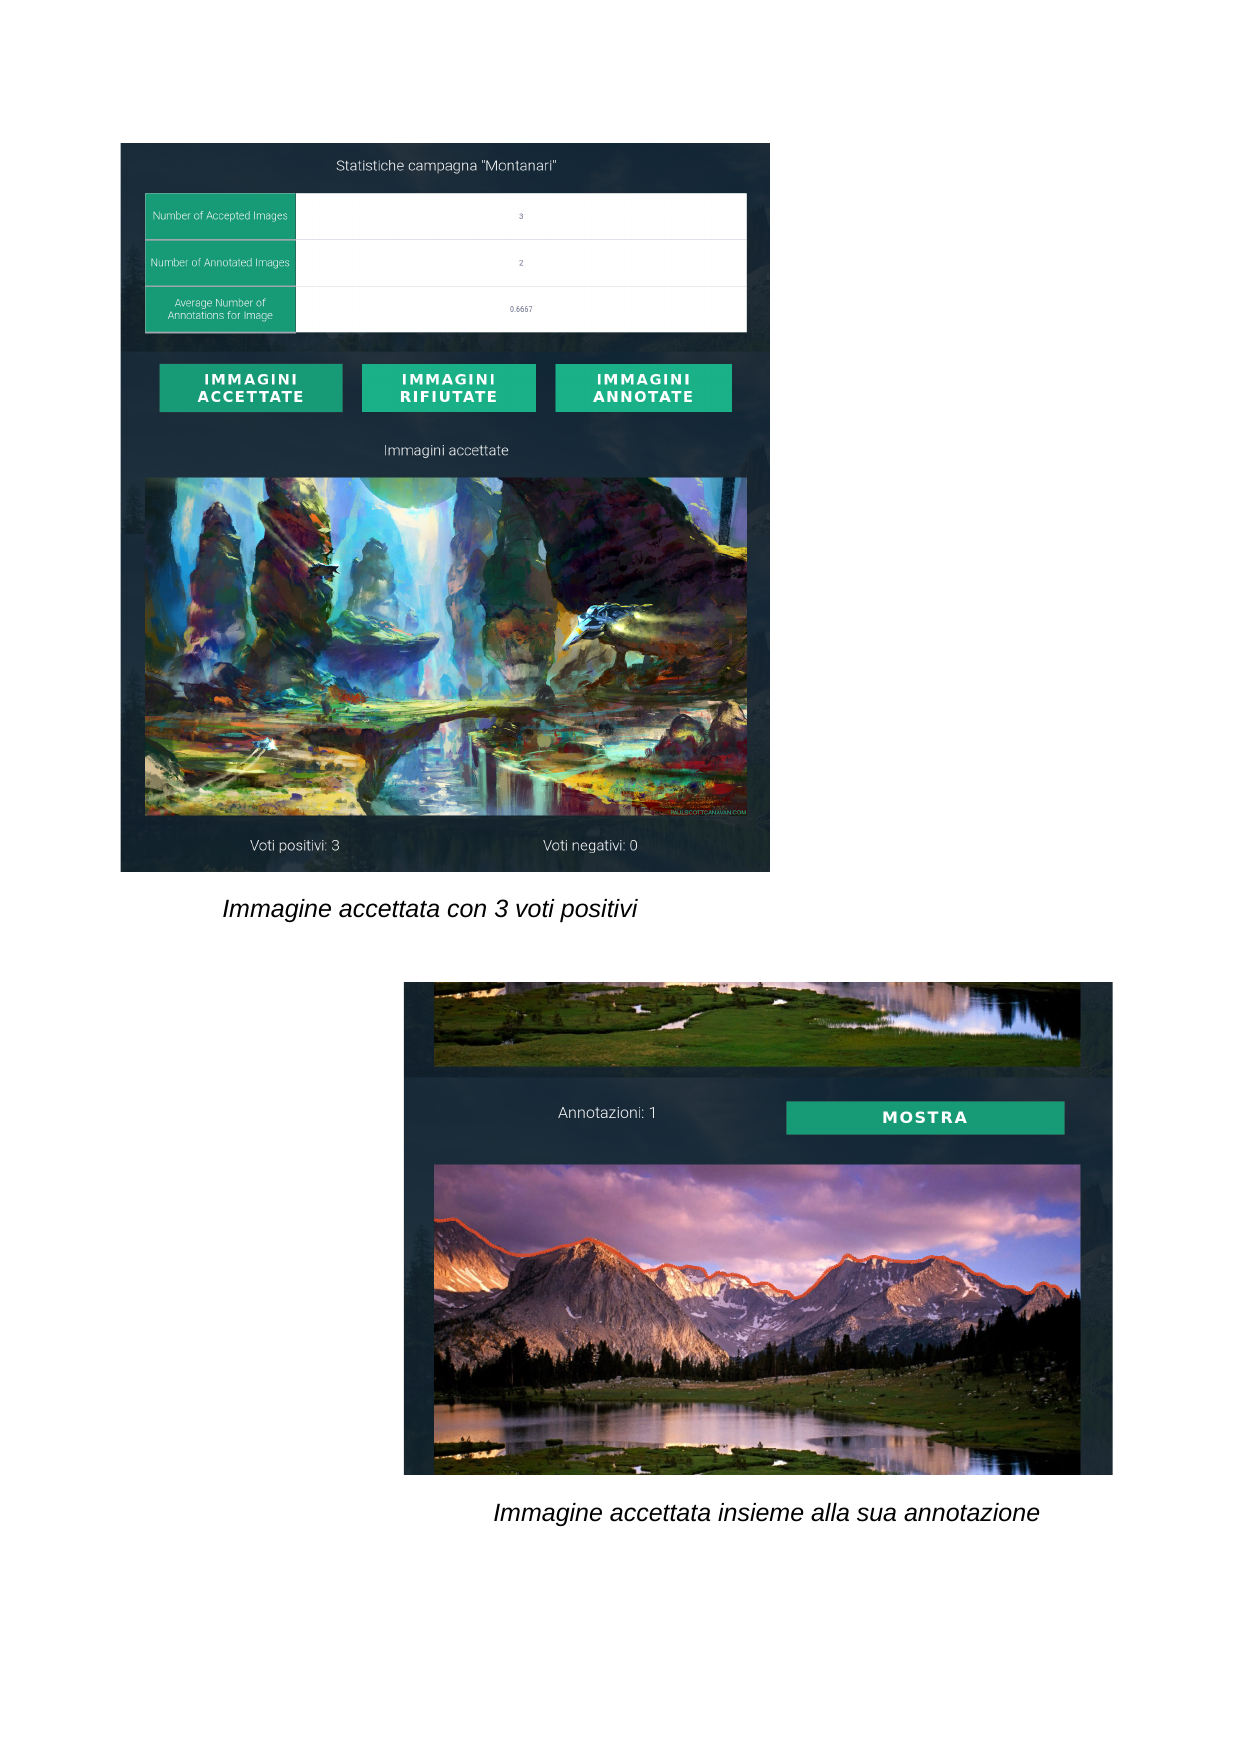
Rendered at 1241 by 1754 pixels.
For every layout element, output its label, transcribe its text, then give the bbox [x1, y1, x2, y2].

picture [403, 982, 1113, 1475]
text Immagine accettata insieme alla sua annotazione [118, 1498, 1122, 1527]
picture [120, 143, 770, 872]
text Immagine accettata con 3 voti positivi [118, 894, 1122, 923]
